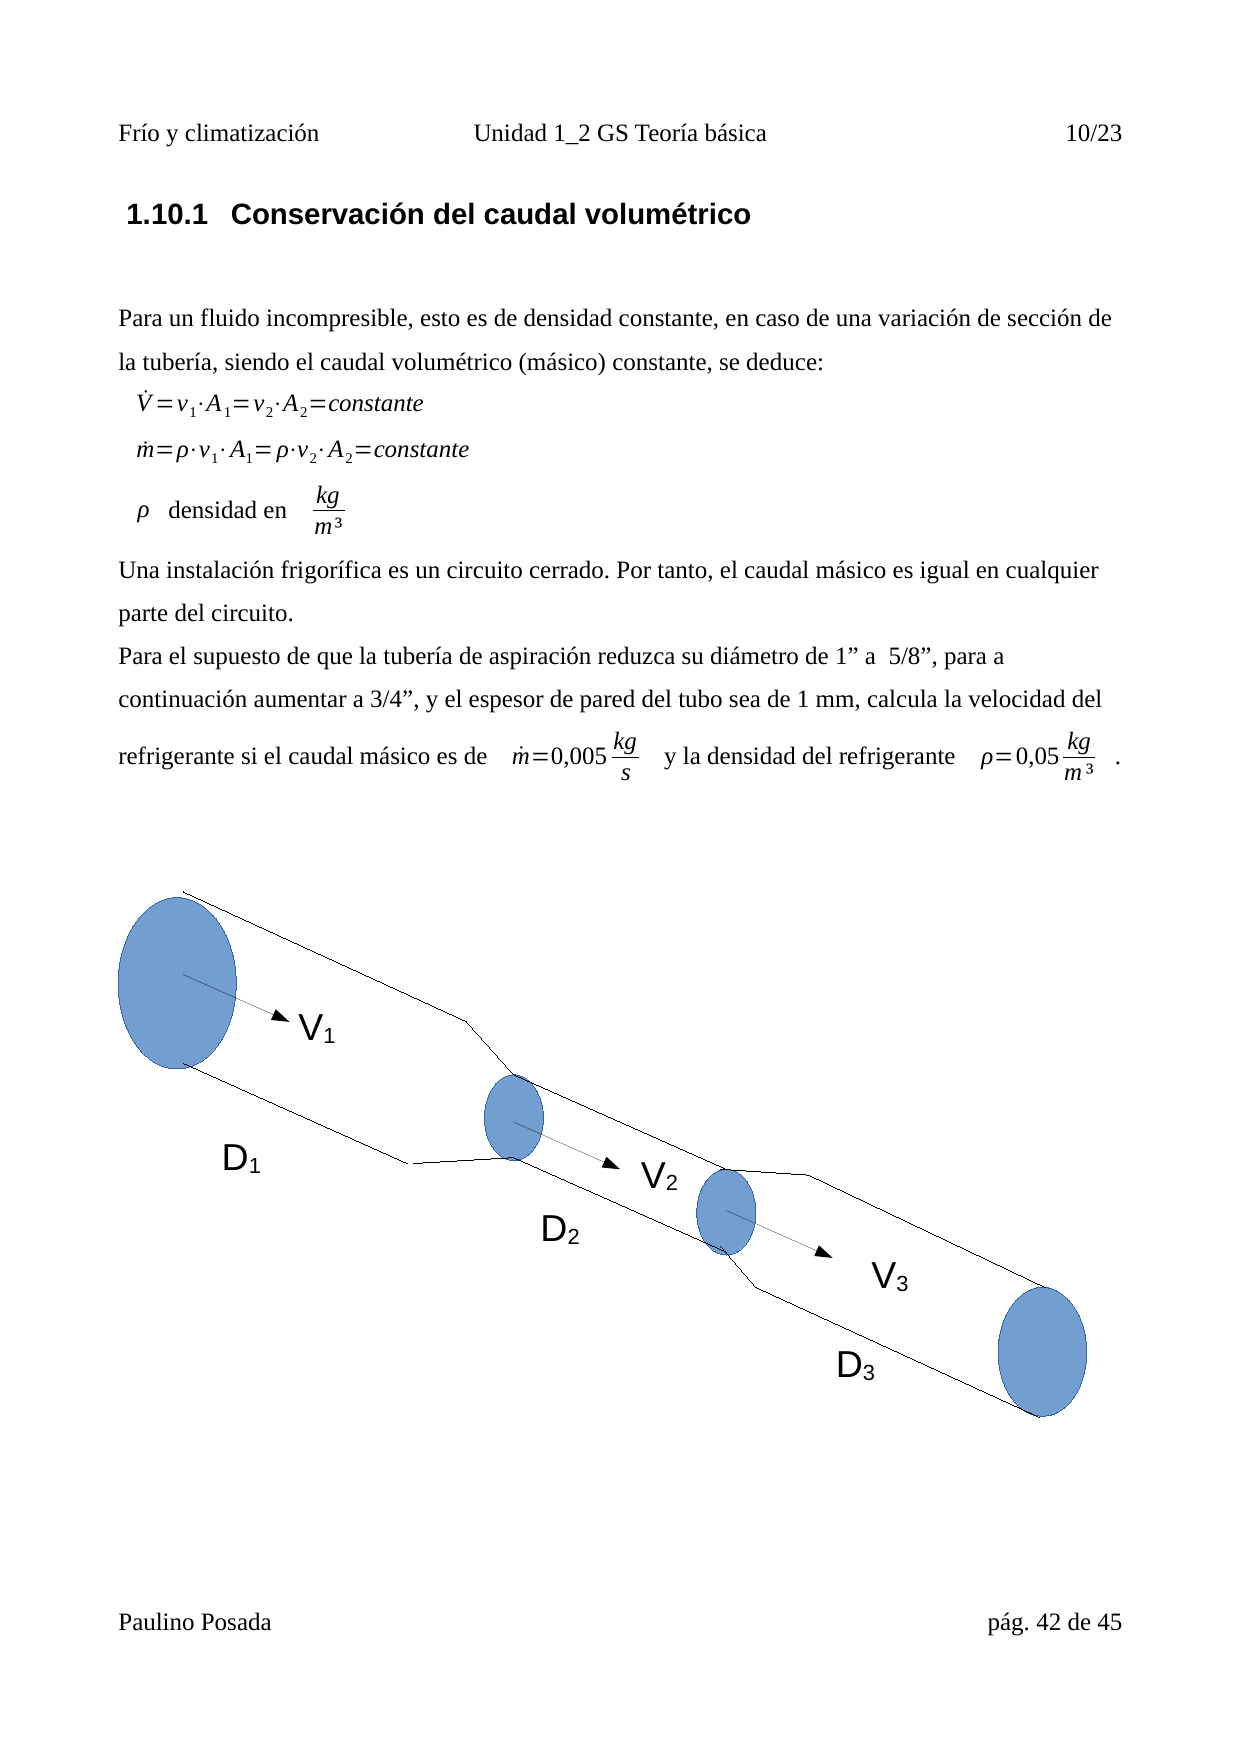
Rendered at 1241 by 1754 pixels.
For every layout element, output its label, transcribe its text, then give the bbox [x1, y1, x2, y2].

text Para un fluido incompresible, esto es de densidad constante, en caso de una variación de sección de la tubería, siendo el caudal volumétrico (másico) constante, se deduce: [118, 303, 1122, 375]
text densidad en [118, 481, 1122, 540]
subtitle Conservación del caudal volumétrico [118, 197, 1122, 231]
text Una instalación frigorífica es un circuito cerrado. Por tanto, el caudal másico es igual en cualquier parte del circuito. [118, 555, 1122, 627]
text Para el supuesto de que la tubería de aspiración reduzca su diámetro de 1” a 5/8”, para a continuación aumentar a 3/4”, y el espesor de pared del tubo sea de 1 mm, calcula la velocidad del refrigerante si el caudal másico es de y la densidad del refrigerante . [118, 641, 1122, 786]
